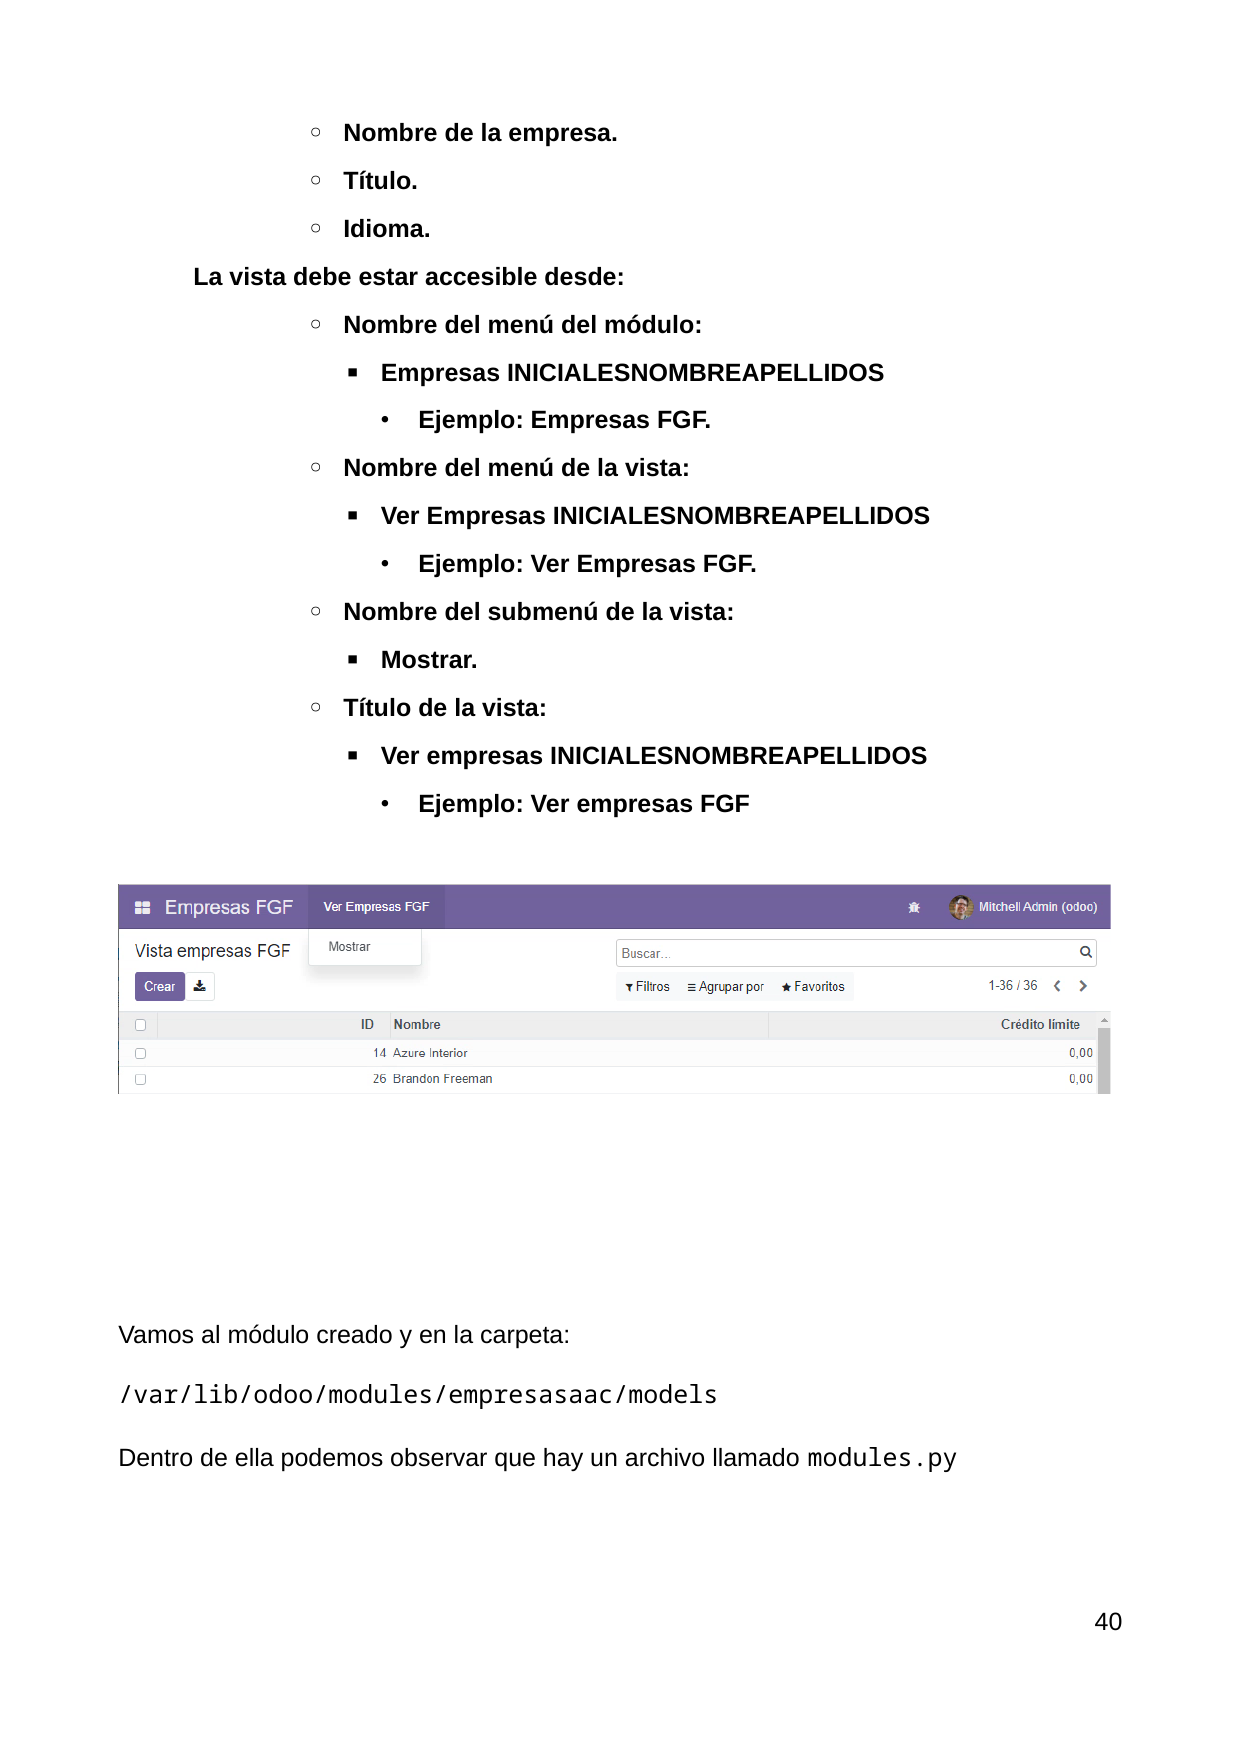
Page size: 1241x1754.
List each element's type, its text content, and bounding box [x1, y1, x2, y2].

text /var/lib/odoo/modules/empresasaac/models [118, 1377, 1122, 1411]
list Título. [306, 166, 1122, 195]
list Empresas INICIALESNOMBREAPELLIDOS [343, 358, 1122, 386]
list Título de la vista: [306, 693, 1122, 722]
list Mostrar. [343, 645, 1122, 674]
text Vamos al módulo creado y en la carpeta: [118, 1320, 1122, 1348]
list Nombre del menú del módulo: [306, 310, 1122, 338]
list Nombre de la empresa. [306, 118, 1122, 147]
list Ejemplo: Ver empresas FGF [381, 789, 1122, 818]
list Ejemplo: Empresas FGF. [381, 406, 1122, 434]
picture [118, 884, 1111, 1094]
list Ver Empresas INICIALESNOMBREAPELLIDOS [343, 501, 1122, 530]
list Nombre del menú de la vista: [306, 453, 1122, 482]
list Ver empresas INICIALESNOMBREAPELLIDOS [343, 741, 1122, 770]
list Idioma. [306, 214, 1122, 243]
list Ejemplo: Ver Empresas FGF. [381, 549, 1122, 578]
list La vista debe estar accesible desde: [156, 262, 1122, 291]
list Nombre del submenú de la vista: [306, 597, 1122, 626]
text Dentro de ella podemos observar que hay un archivo llamado modules.py [118, 1440, 1122, 1474]
